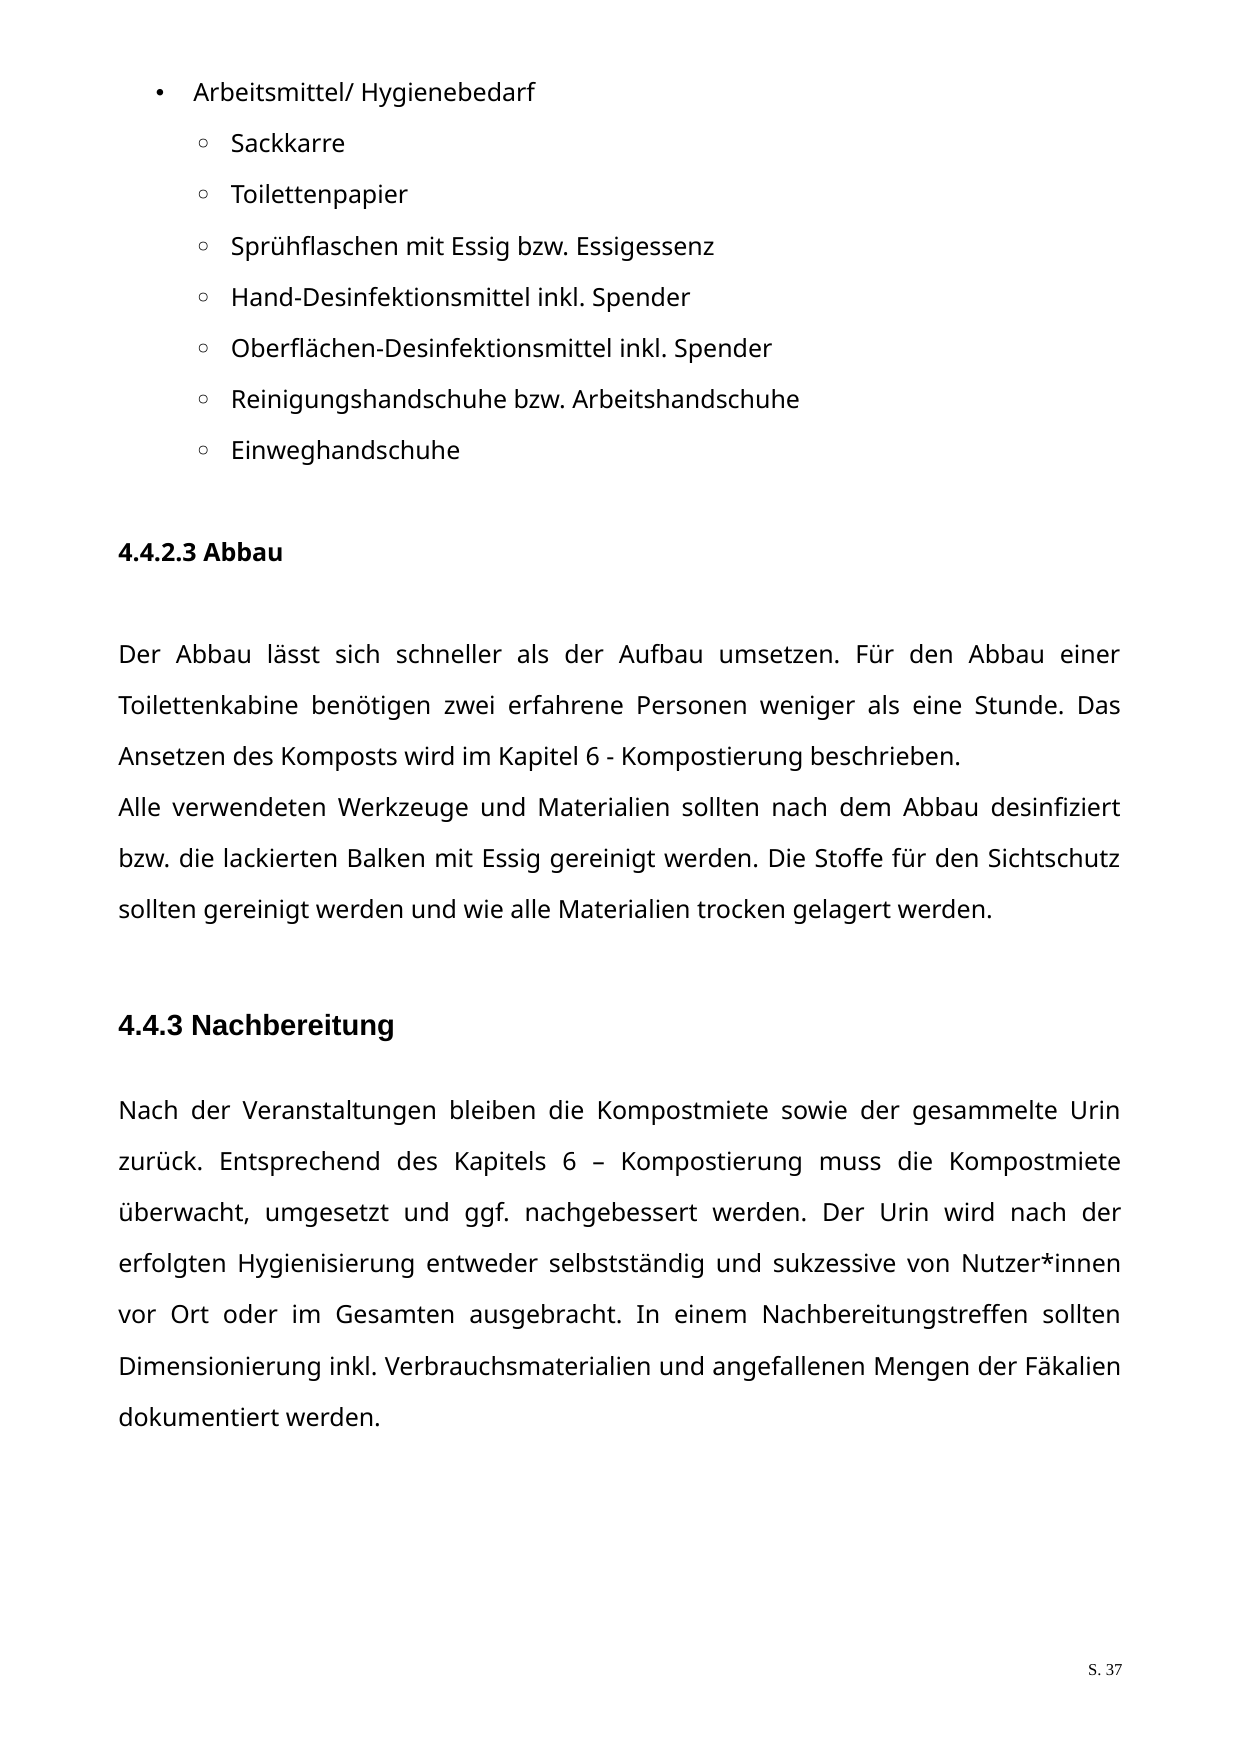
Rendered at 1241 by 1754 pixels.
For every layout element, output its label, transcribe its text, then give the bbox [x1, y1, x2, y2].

list Toilettenpapier [193, 177, 1122, 211]
text Der Abbau lässt sich schneller als der Aufbau umsetzen. Für den Abbau einer Toilettenkabine benötigen zwei erfahrene Personen weniger als eine Stunde. Das Ansetzen des Komposts wird im Kapitel 6 - Kompostierung beschrieben. [118, 636, 1122, 773]
list Einweghandschuhe [193, 432, 1122, 466]
text 4.4.2.3 Abbau [118, 534, 1122, 568]
list Sprühflaschen mit Essig bzw. Essigessenz [193, 228, 1122, 262]
list Arbeitsmittel/ Hygienebedarf [156, 75, 1122, 109]
text Nach der Veranstaltungen bleiben die Kompostmiete sowie der gesammelte Urin zurück. Entsprechend des Kapitels 6 – Kompostierung muss die Kompostmiete überwacht, umgesetzt und ggf. nachgebessert werden. Der Urin wird nach der erfolgten Hygienisierung entweder selbstständig und sukzessive von Nutzer*innen vor Ort oder im Gesamten ausgebracht. In einem Nachbereitungstreffen sollten Dimensionierung inkl. Verbrauchsmaterialien und angefallenen Mengen der Fäkalien dokumentiert werden. [118, 1093, 1122, 1433]
list Hand-Desinfektionsmittel inkl. Spender [193, 279, 1122, 313]
list Reinigungshandschuhe bzw. Arbeitshandschuhe [193, 381, 1122, 415]
list Sackkarre [193, 126, 1122, 160]
text Alle verwendeten Werkzeuge und Materialien sollten nach dem Abbau desinfiziert bzw. die lackierten Balken mit Essig gereinigt werden. Die Stoffe für den Sichtschutz sollten gereinigt werden und wie alle Materialien trocken gelagert werden. [118, 789, 1122, 926]
list Oberflächen-Desinfektionsmittel inkl. Spender [193, 330, 1122, 364]
subtitle 4.4.3 Nachbereitung [118, 1008, 1122, 1042]
